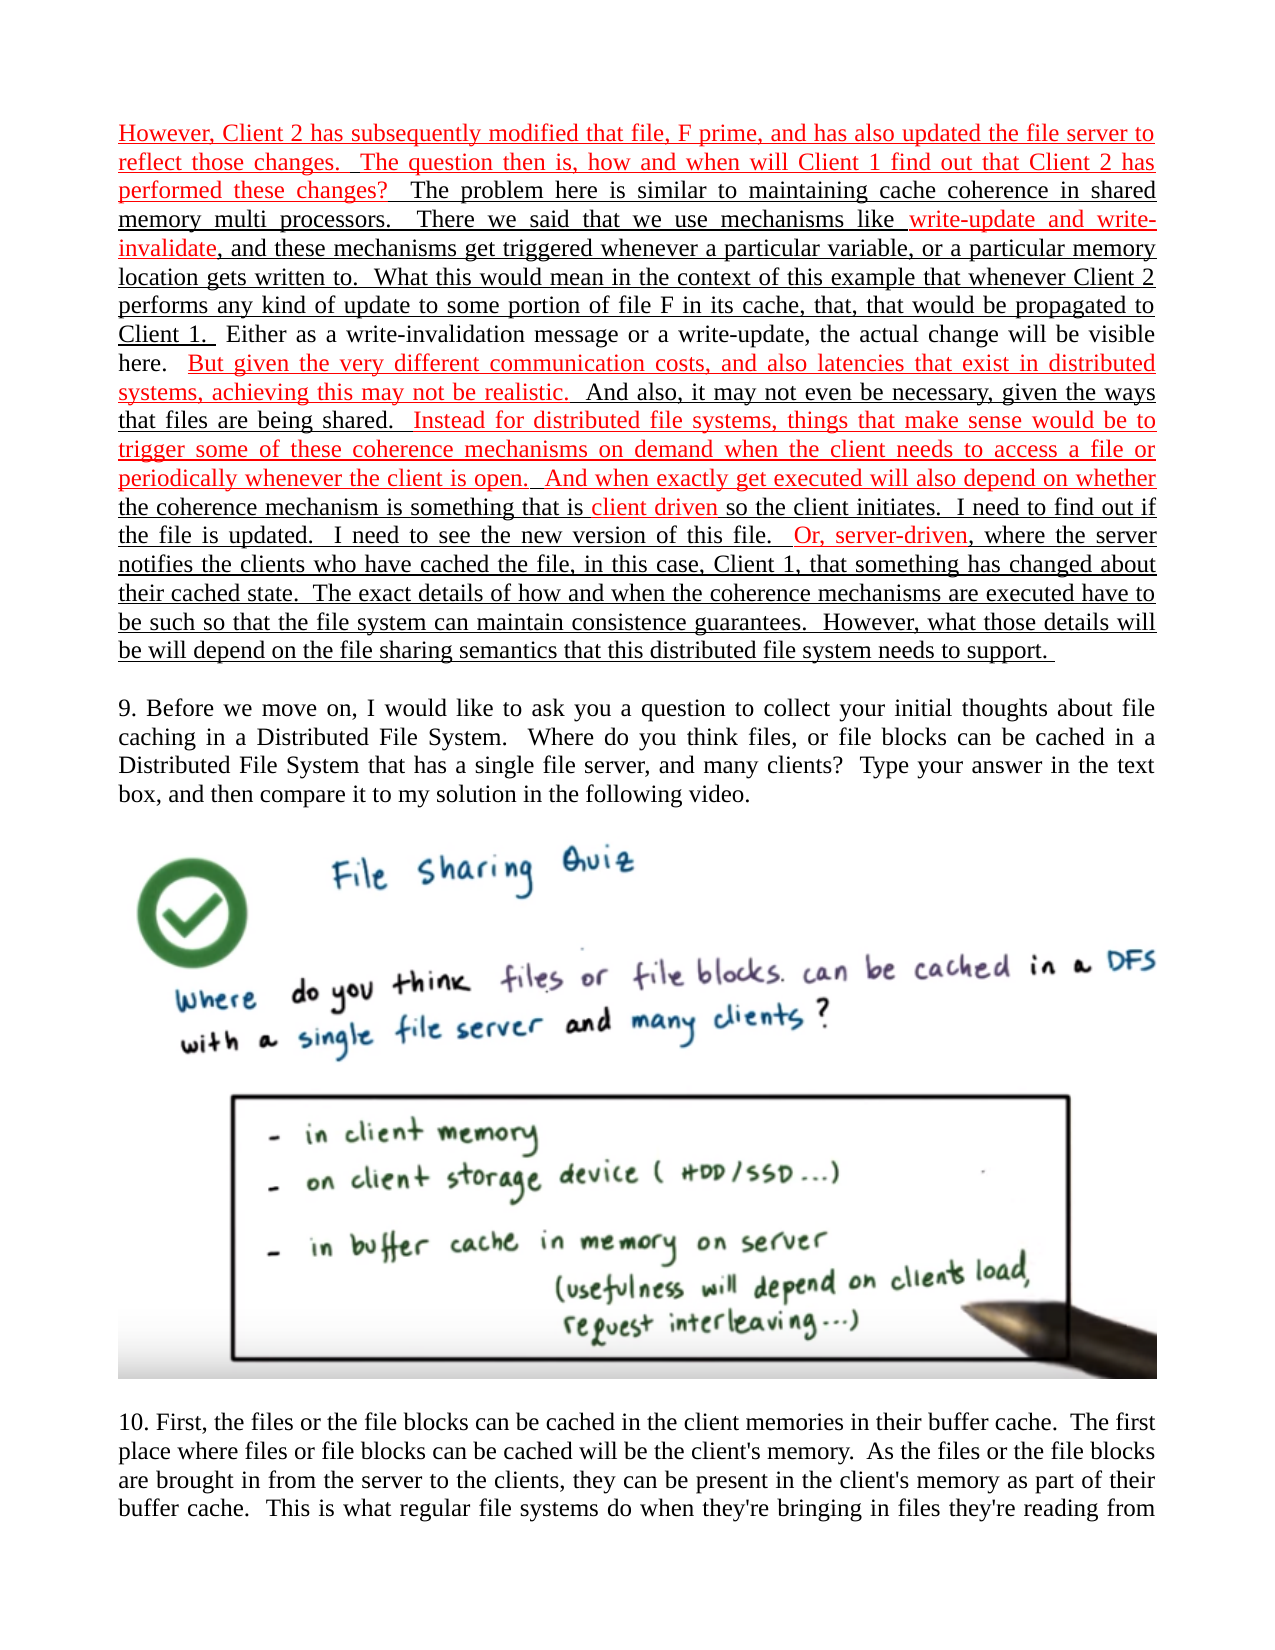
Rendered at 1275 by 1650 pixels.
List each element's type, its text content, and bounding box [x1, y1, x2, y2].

text be will depend on the file sharing semantics that this distributed file system needs to support. [118, 633, 1157, 664]
text However, Client 2 has subsequently modified that file, F prime, and has also updated the file server to reflect those changes. The question then is, how and when will Client 1 find out that Client 2 has performed these changes? The problem here is similar to maintaining cache coherence in shared [118, 118, 1157, 201]
picture [118, 836, 1157, 1379]
text 10. First, the files or the file blocks can be cached in the client memories in their buffer cache. The first place where files or file blocks can be cached will be the client's memory. As the files or the file blocks are brought in from the server to the clients, they can be present in the client's memory as part of their buffer cache. This is what regular file systems do when they're bringing in files they're reading from [118, 1407, 1157, 1522]
text the file is updated. I need to see the new version of this file. Or, server-driven, where the server [118, 518, 1157, 546]
text memory multi processors. There we said that we use mechanisms like write-update and write- [118, 202, 1157, 229]
text invalidate, and these mechanisms get triggered whenever a particular variable, or a particular memory [118, 230, 1157, 258]
text notifies the clients who have cached the file, in this case, Client 1, that something has changed about [118, 547, 1157, 574]
text trigger some of these coherence mechanisms on demand when the client needs to access a file or periodically whenever the client is open. And when exactly get executed will also depend on whether [118, 432, 1157, 488]
text location gets written to. What this would mean in the context of this example that whenever Client 2 performs any kind of update to some portion of file F in its cache, that, that would be propagated to Client 1. Either as a write-invalidation message or a write-update, the actual change will be visible here. But given the very different communication costs, and also latencies that exist in distributed systems, achieving this may not be realistic. And also, it may not even be necessary, given the ways that files are being shared. Instead for distributed file systems, things that make sense would be to [118, 259, 1157, 431]
text the coherence mechanism is something that is client driven so the client initiates. I need to find out if [118, 489, 1157, 517]
text 9. Before we move on, I would like to ask you a question to collect your initial thoughts about file caching in a Distributed File System. Where do you think files, or file blocks can be cached in a Distributed File System that has a single file server, and many clients? Type your answer in the text box, and then compare it to my solution in the following video. [118, 693, 1157, 808]
text their cached state. The exact details of how and when the coherence mechanisms are executed have to be such so that the file system can maintain consistence guarantees. However, what those details will [118, 576, 1157, 632]
